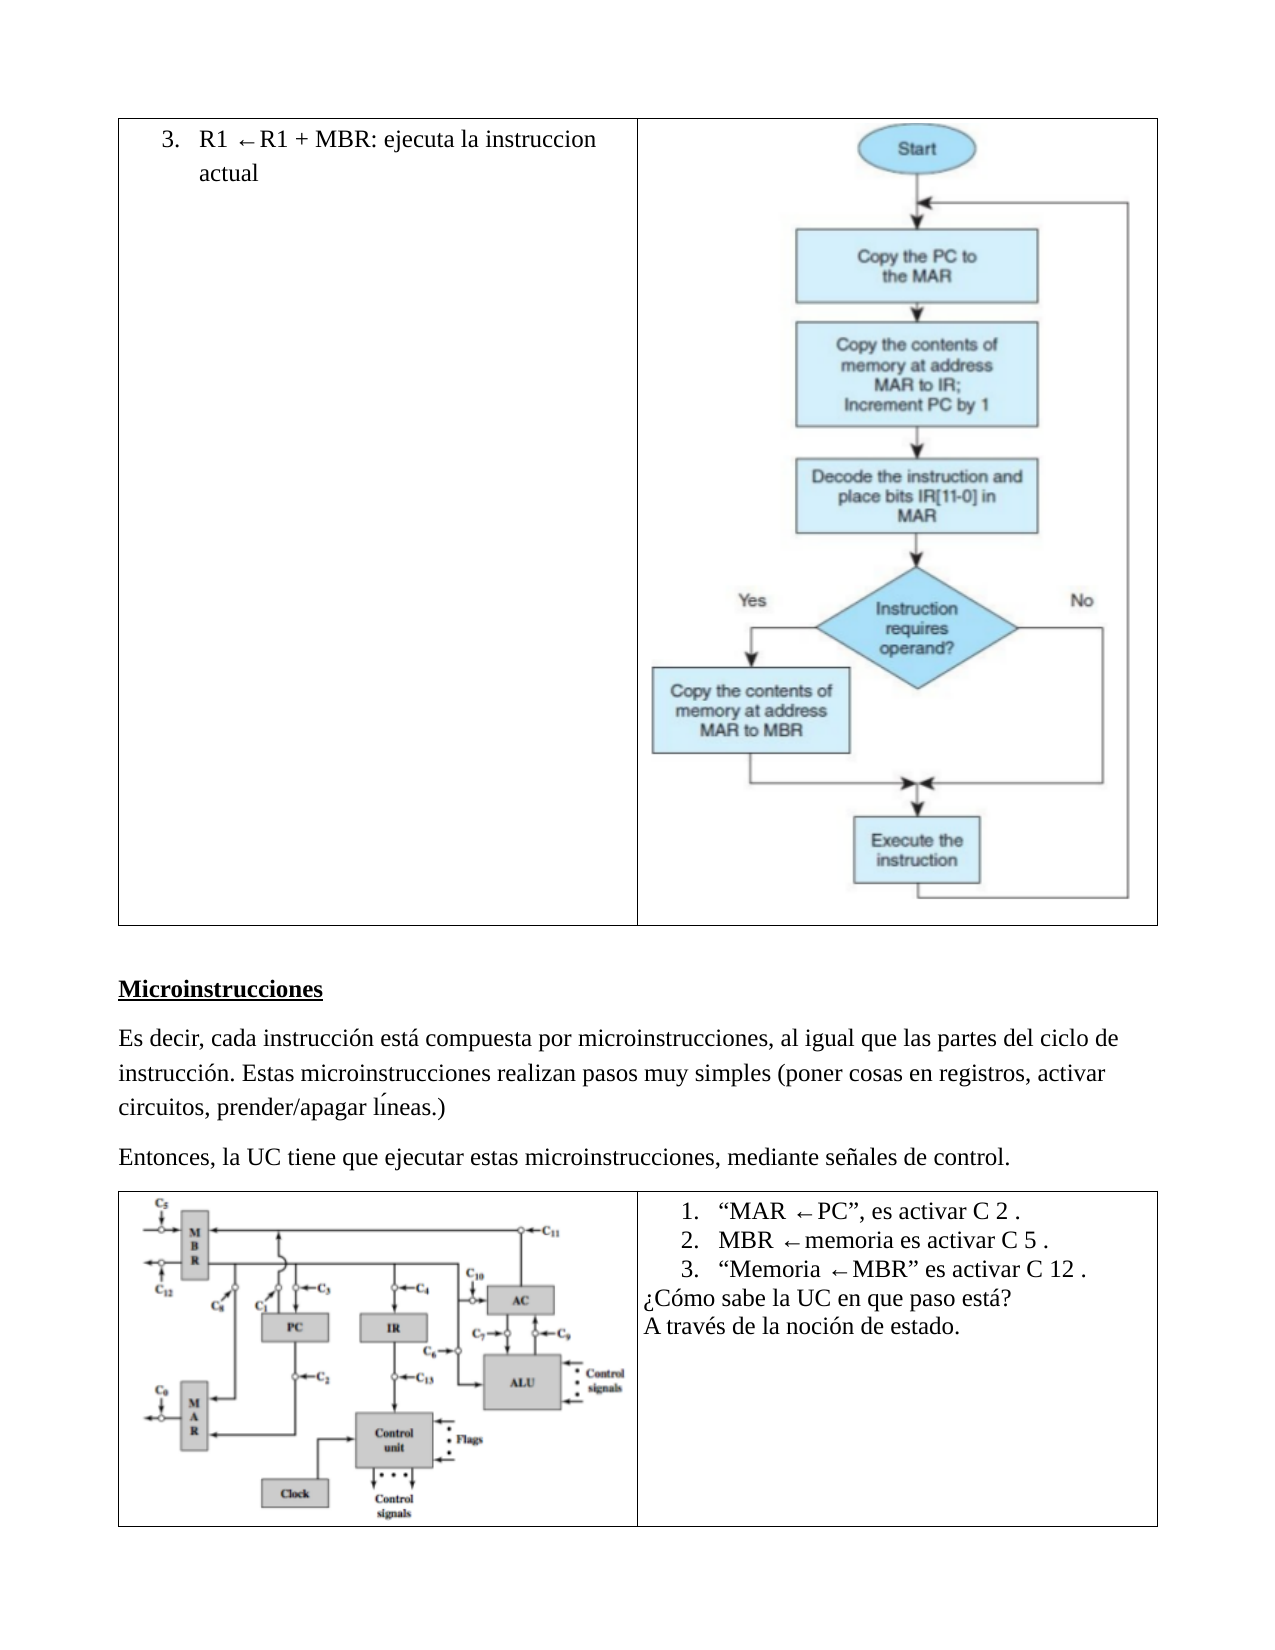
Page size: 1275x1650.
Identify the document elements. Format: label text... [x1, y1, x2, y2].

table_header Fetch MAR ←PC: copiar los contenidos del PC al MAR. MBR ←[MAR] (esto lo hace el bus, pero hay que esperar): ir a la memoria principal, buscar la instruccion guardada en la direccion guardada en MAR, IR ←MBR: colocar esa instruccion en el IR. Execute Analicemos ADD R1, [DIR] MAR ←IR[op] (la parte de IR correspondiente al operando): MBR ←[MAR] (esperar): usa la direccion guardada en MAR para obtener data R1 ←R1 + MBR: ejecuta la instruccion actual [119, 119, 637, 925]
text Microinstrucciones [118, 974, 1157, 1003]
picture [643, 123, 1152, 905]
text Entonces, la UC tiene que ejecutar estas microinstrucciones, mediante señales de control. [118, 1142, 1157, 1170]
text Es decir, cada instrucción está compuesta por microinstrucciones, al igual que las partes del ciclo de instrucción. Estas microinstrucciones realizan pasos muy simples (poner cosas en registros, activar circuitos, prender/apagar lı́neas.) [118, 1023, 1157, 1121]
picture [123, 1196, 632, 1521]
table_header “MAR ←PC”, es activar C 2 . MBR ←memoria es activar C 5 . “Memoria ←MBR” es activar C 12 . ¿Cómo sabe la UC en que paso está? A través de la noción de estado. [638, 1192, 1157, 1526]
table_header [638, 119, 1157, 925]
table_header [119, 1192, 637, 1526]
